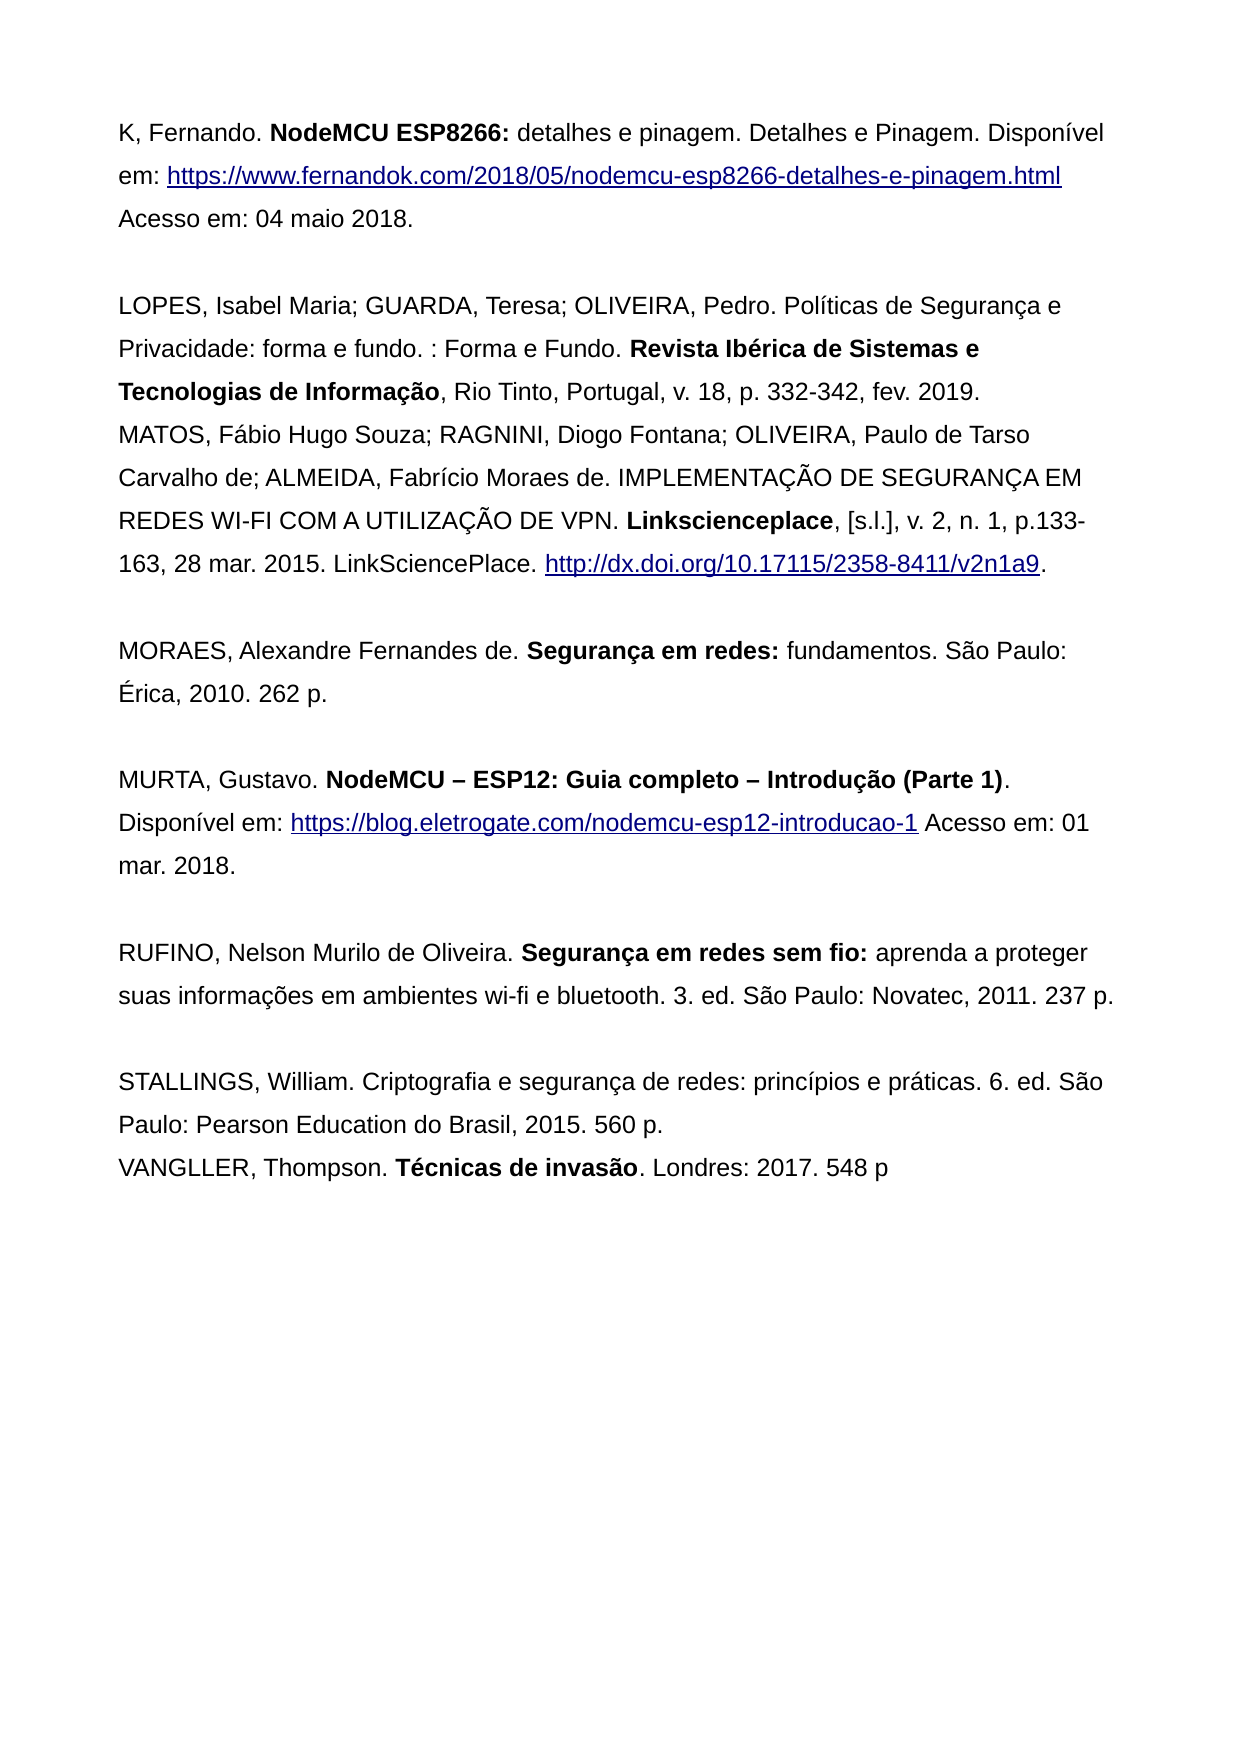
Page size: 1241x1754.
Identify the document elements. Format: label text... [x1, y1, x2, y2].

text LOPES, Isabel Maria; GUARDA, Teresa; OLIVEIRA, Pedro. Políticas de Segurança e Privacidade: forma e fundo. : Forma e Fundo. Revista Ibérica de Sistemas e Tecnologias de Informação, Rio Tinto, Portugal, v. 18, p. 332-342, fev. 2019. [118, 291, 1122, 406]
text RUFINO, Nelson Murilo de Oliveira. Segurança em redes sem fio: aprenda a proteger suas informações em ambientes wi-fi e bluetooth. 3. ed. São Paulo: Novatec, 2011. 237 p. [118, 937, 1122, 1009]
text MURTA, Gustavo. NodeMCU – ESP12: Guia completo – Introdução (Parte 1). Disponível em: https://blog.eletrogate.com/nodemcu-esp12-introducao-1 Acesso em: 01 mar. 2018. [118, 765, 1122, 880]
text MATOS, Fábio Hugo Souza; RAGNINI, Diogo Fontana; OLIVEIRA, Paulo de Tarso Carvalho de; ALMEIDA, Fabrício Moraes de. IMPLEMENTAÇÃO DE SEGURANÇA EM REDES WI-FI COM A UTILIZAÇÃO DE VPN. Linkscienceplace, [s.l.], v. 2, n. 1, p.133-163, 28 mar. 2015. LinkSciencePlace. http://dx.doi.org/10.17115/2358-8411/v2n1a9. [118, 420, 1122, 578]
text MORAES, Alexandre Fernandes de. Segurança em redes: fundamentos. São Paulo: Érica, 2010. 262 p. [118, 636, 1122, 707]
text VANGLLER, Thompson. Técnicas de invasão. Londres: 2017. 548 p [118, 1153, 1122, 1182]
text STALLINGS, William. Criptografia e segurança de redes: princípios e práticas. 6. ed. São Paulo: Pearson Education do Brasil, 2015. 560 p. [118, 1067, 1122, 1139]
text K, Fernando. NodeMCU ESP8266: detalhes e pinagem. Detalhes e Pinagem. Disponível em: https://www.fernandok.com/2018/05/nodemcu-esp8266-detalhes-e-pinagem.html Acesso em: 04 maio 2018. [118, 118, 1122, 233]
